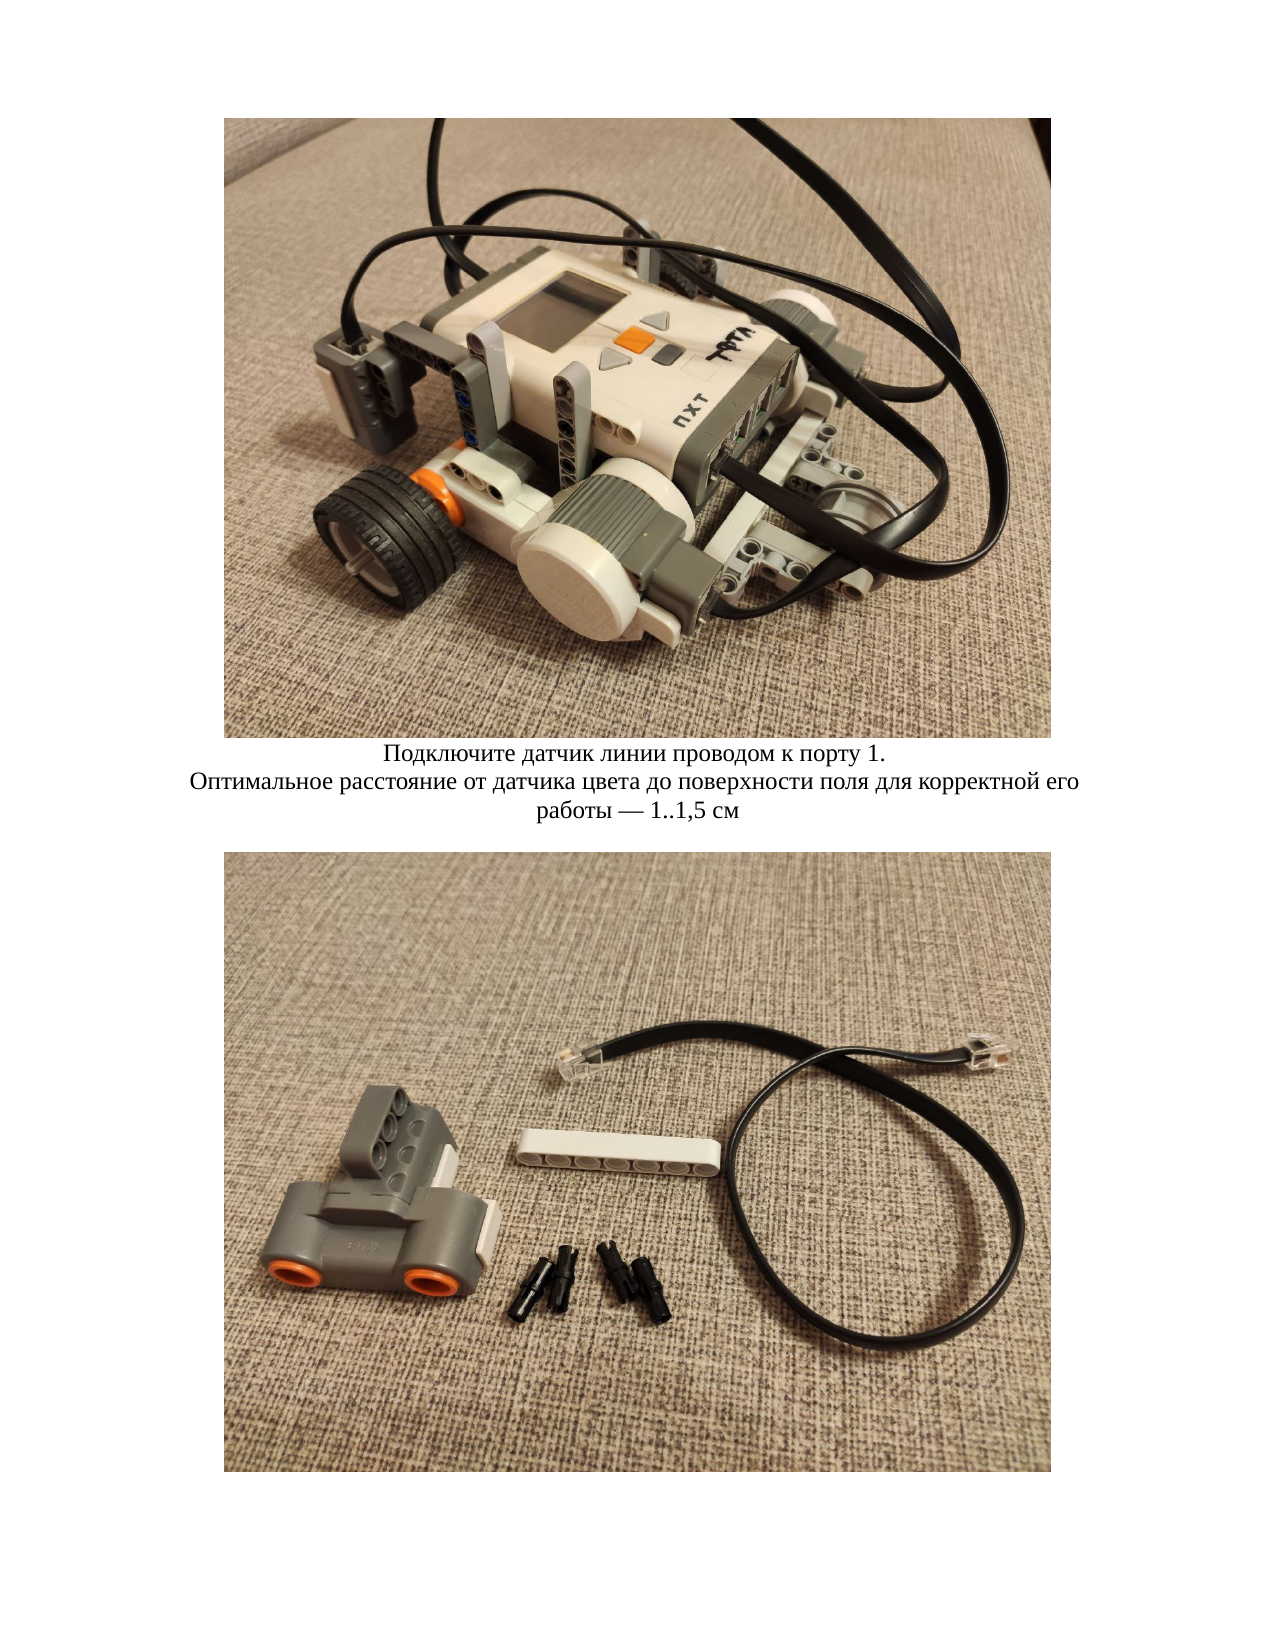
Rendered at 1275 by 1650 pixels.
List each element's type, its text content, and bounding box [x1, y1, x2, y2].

picture [224, 852, 1051, 1472]
text Подключите датчик линии проводом к порту 1. [118, 738, 1157, 766]
picture [224, 118, 1051, 738]
text Оптимальное расстояние от датчика цвета до поверхности поля для корректной его работы — 1..1,5 см [118, 766, 1157, 824]
